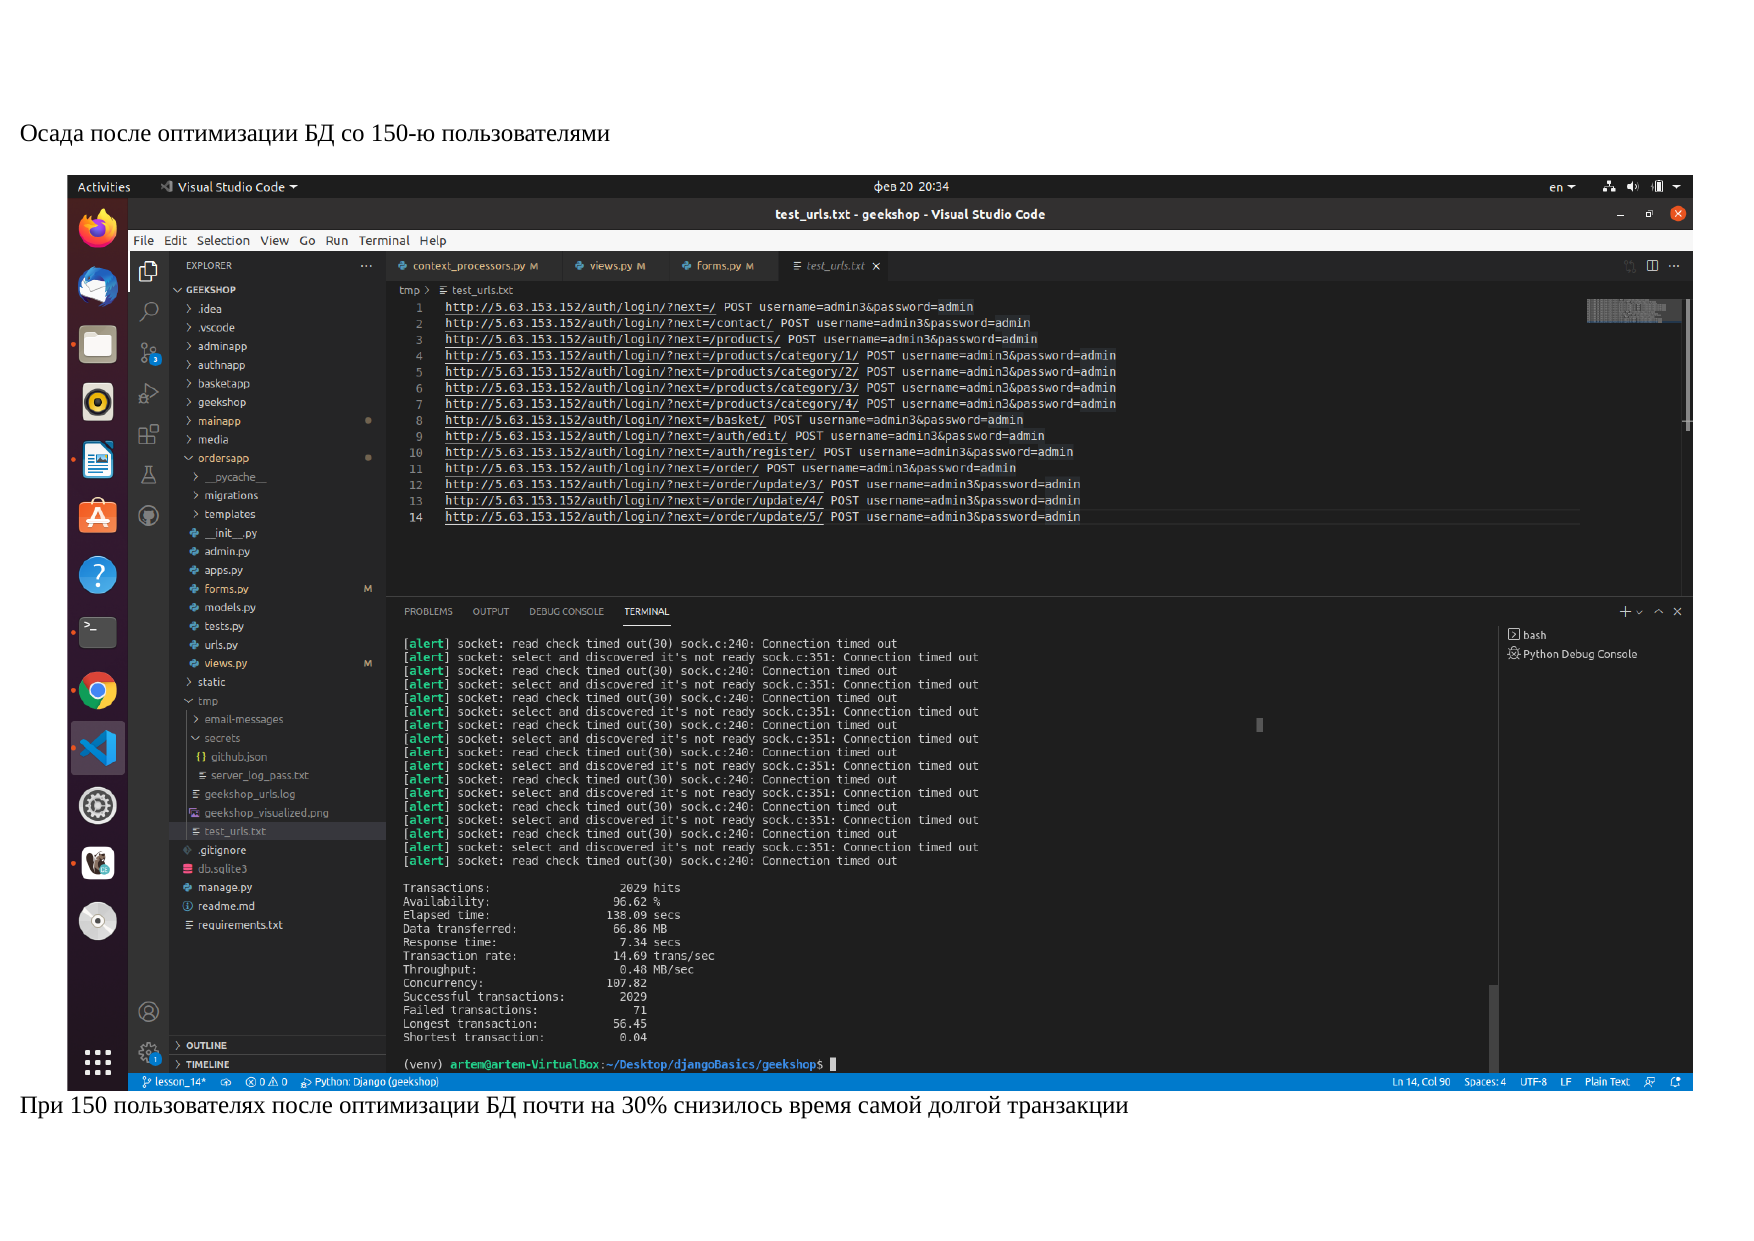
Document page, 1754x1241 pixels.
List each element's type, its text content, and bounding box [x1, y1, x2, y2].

text Осада после оптимизации БД со 150-ю пользователями [19, 118, 1741, 147]
picture [67, 175, 1693, 1091]
text При 150 пользователях после оптимизации БД почти на 30% снизилось время самой долгой транзакции [19, 176, 1741, 1119]
